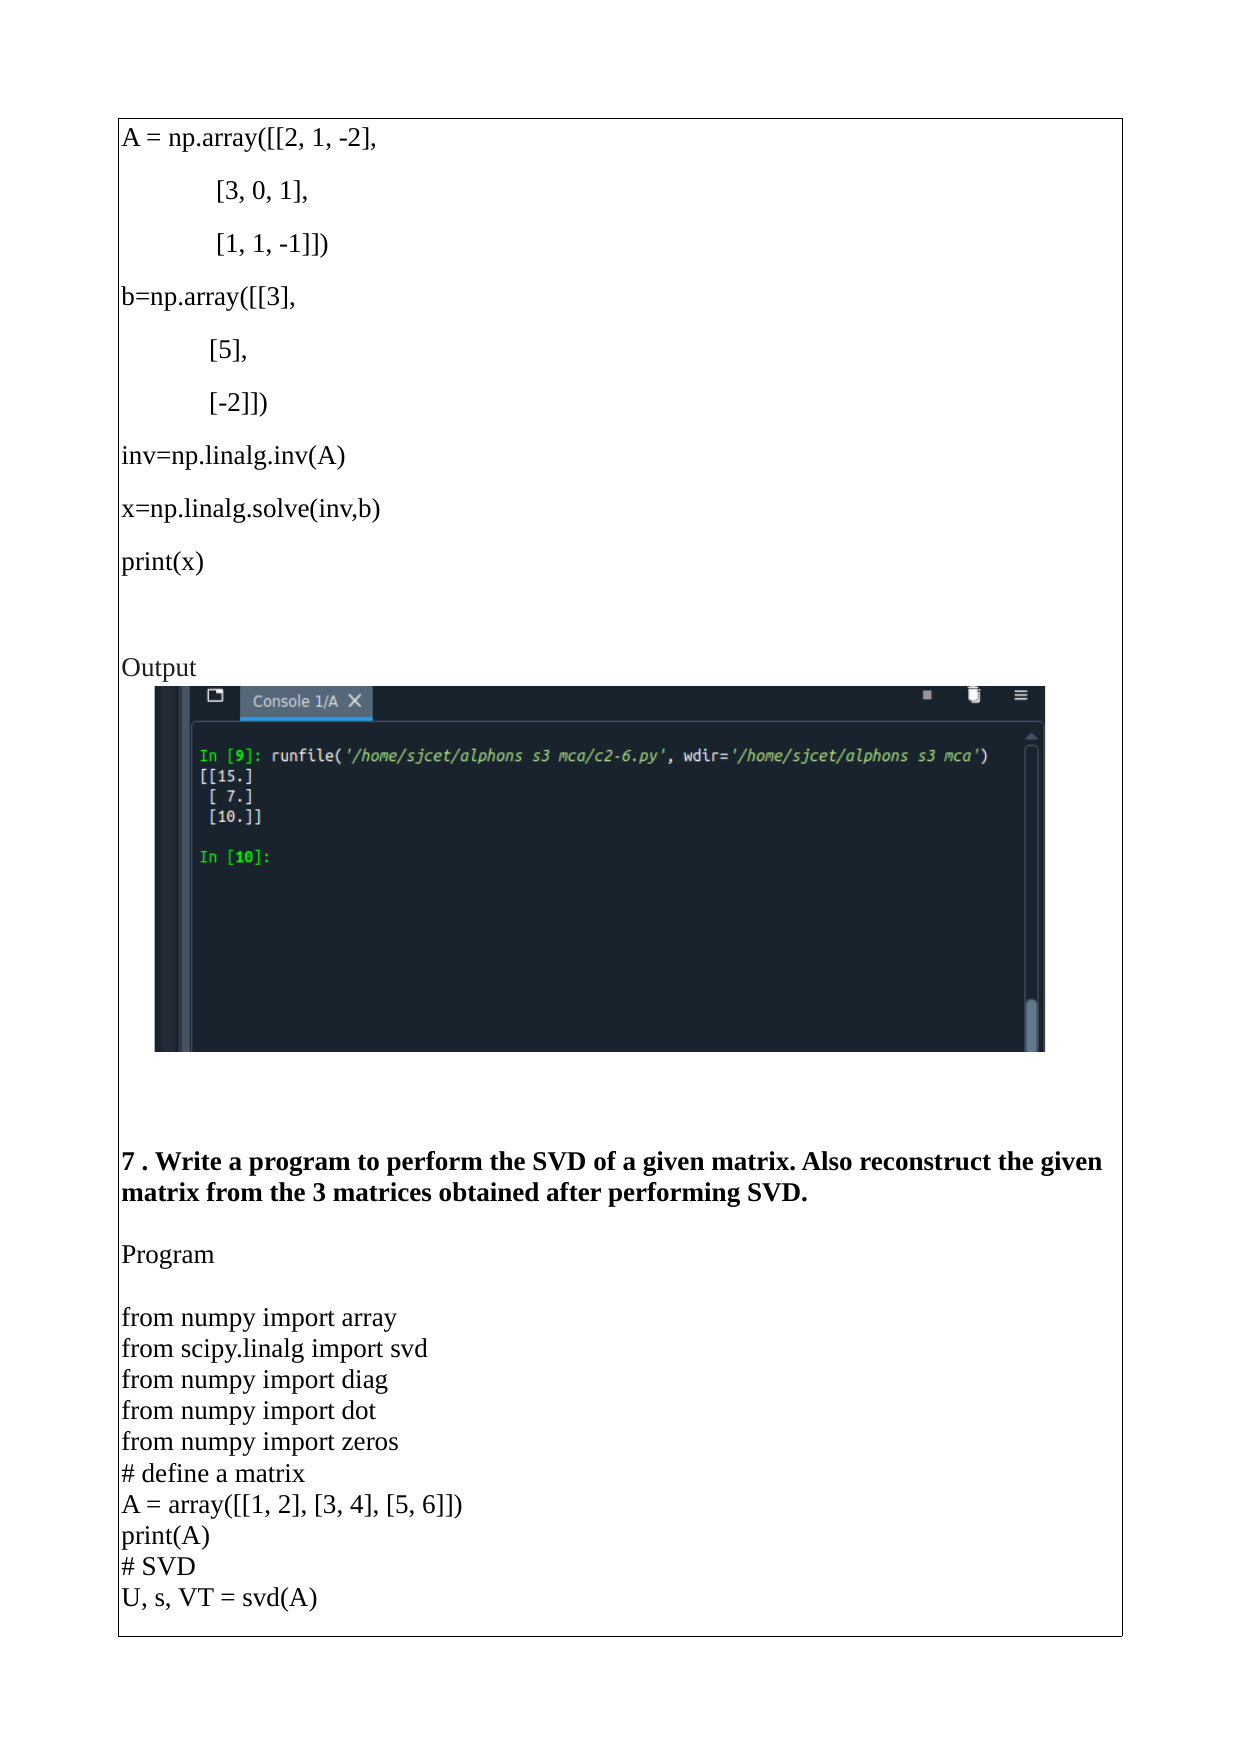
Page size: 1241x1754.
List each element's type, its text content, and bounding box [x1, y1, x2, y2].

text [1, 1, -1]]) [121, 227, 1119, 258]
text Output [121, 651, 1119, 682]
text from numpy import diag [121, 1363, 1119, 1394]
text b=np.array([[3], [121, 280, 1119, 311]
text 7 . Write a program to perform the SVD of a given matrix. Also reconstruct the given matrix from the 3 matrices obtained after performing SVD. [121, 1145, 1119, 1207]
text print(A) [121, 1519, 1119, 1550]
text U, s, VT = svd(A) [121, 1581, 1119, 1612]
text [5], [121, 333, 1119, 364]
text # SVD [121, 1550, 1119, 1581]
text A = array([[1, 2], [3, 4], [5, 6]]) [121, 1488, 1119, 1519]
text # define a matrix [121, 1457, 1119, 1488]
text from numpy import dot [121, 1394, 1119, 1426]
text A = np.array([[2, 1, -2], [121, 121, 1119, 152]
text x=np.linalg.solve(inv,b) [121, 492, 1119, 523]
text [3, 0, 1], [121, 174, 1119, 205]
text from scipy.linalg import svd [121, 1332, 1119, 1363]
text from numpy import array [121, 1301, 1119, 1332]
text from numpy import zeros [121, 1426, 1119, 1457]
text Program [121, 1239, 1119, 1270]
text print(x) [121, 545, 1119, 576]
text inv=np.linalg.inv(A) [121, 439, 1119, 470]
text [-2]]) [121, 386, 1119, 417]
